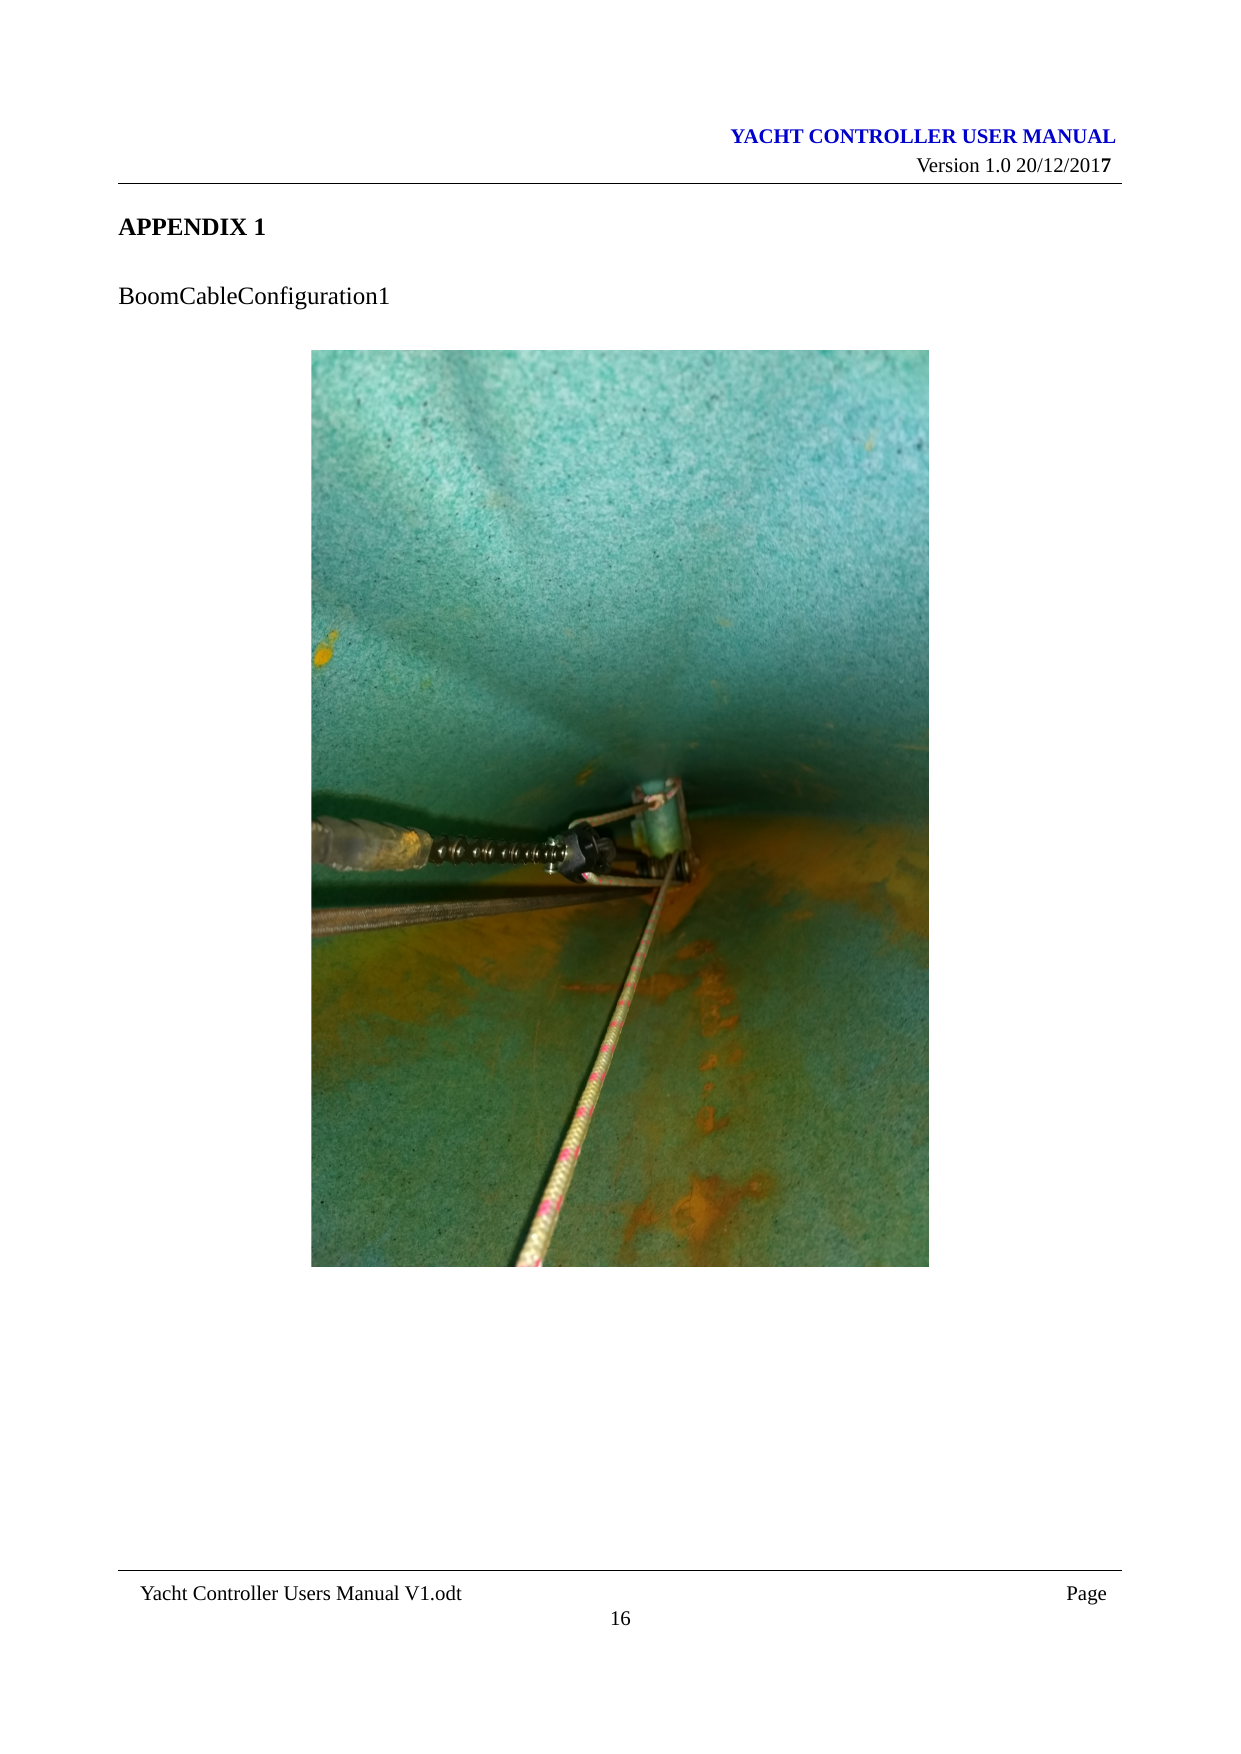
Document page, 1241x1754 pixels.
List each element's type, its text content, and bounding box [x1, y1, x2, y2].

text BoomCableConfiguration1 [118, 281, 1122, 310]
text APPENDIX 1 [118, 212, 1122, 241]
picture [311, 350, 929, 1267]
